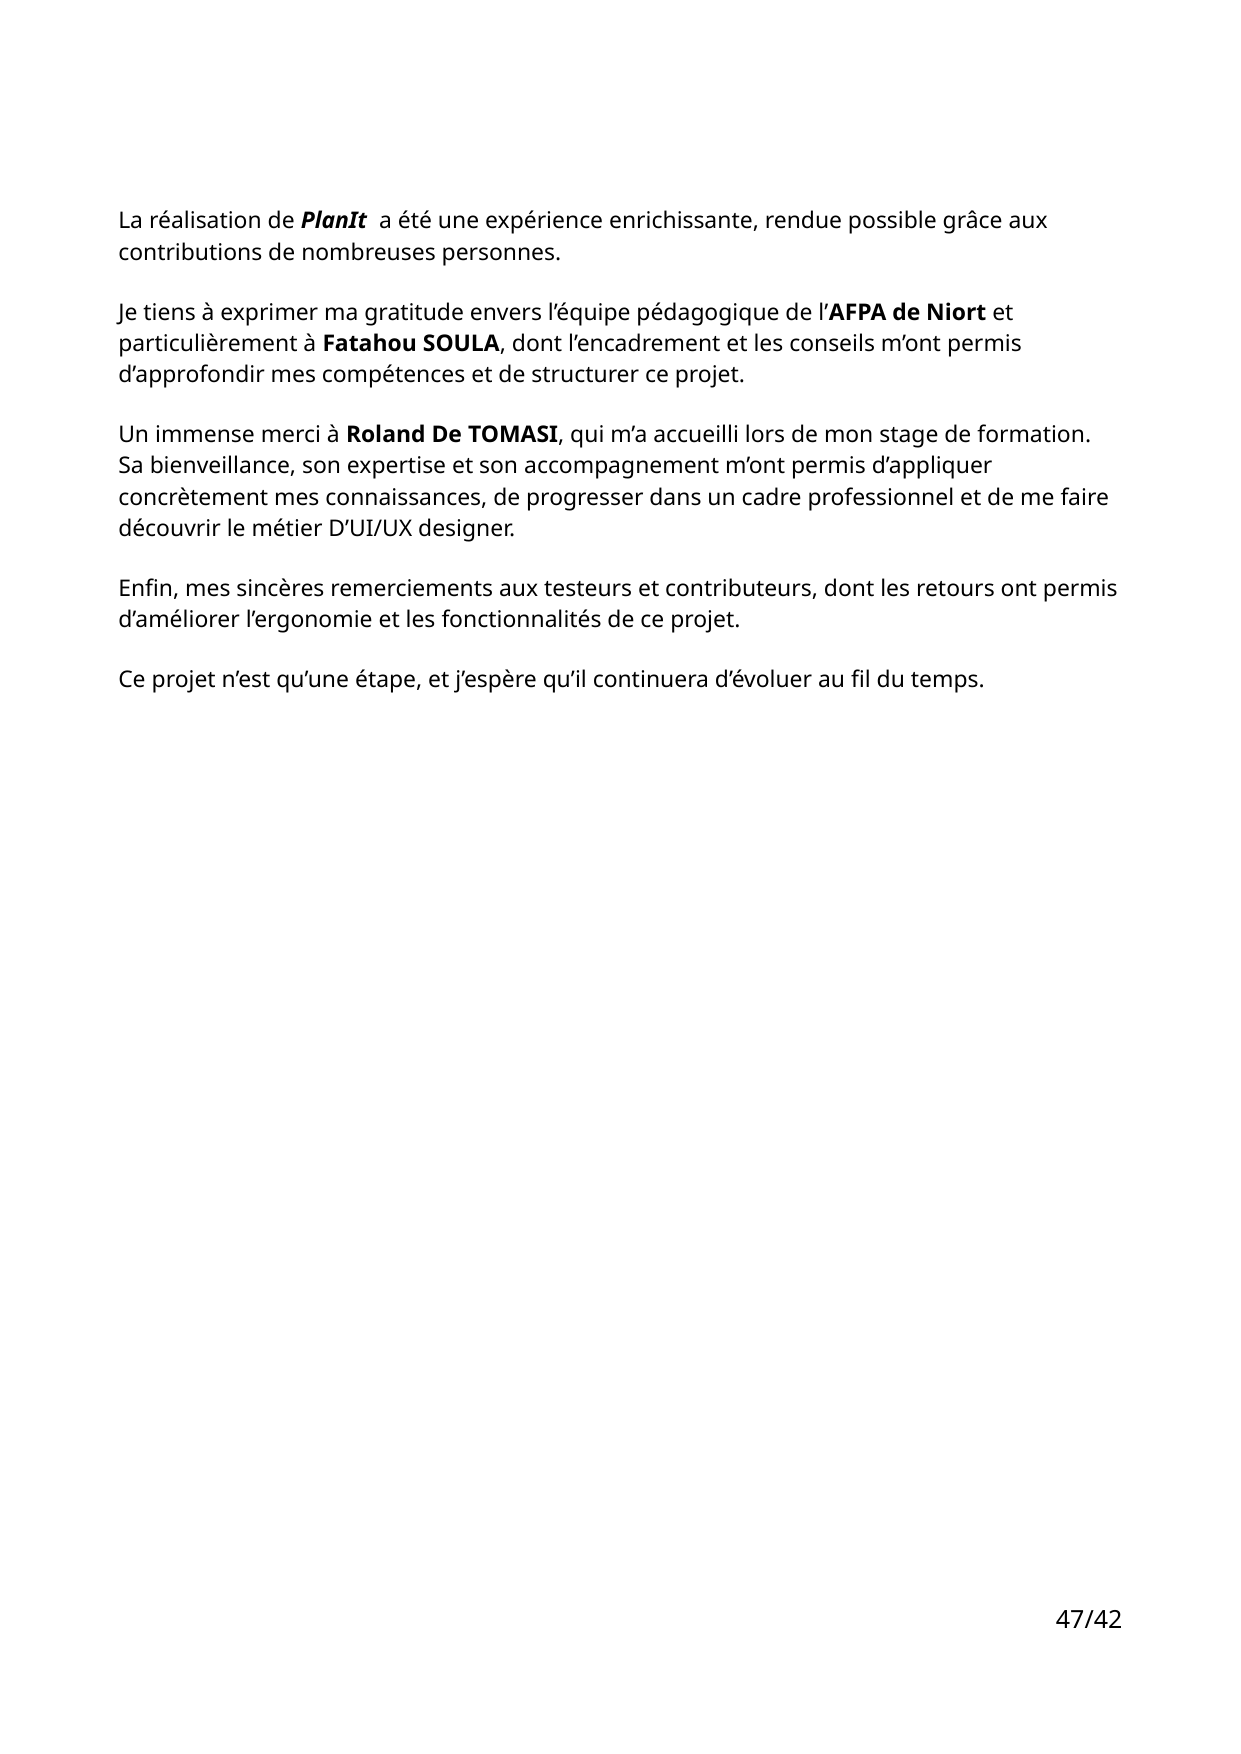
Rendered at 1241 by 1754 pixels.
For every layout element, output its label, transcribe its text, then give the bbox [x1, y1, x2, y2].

text Ce projet n’est qu’une étape, et j’espère qu’il continuera d’évoluer au fil du temps. [118, 663, 1122, 694]
text Un immense merci à Roland De TOMASI, qui m’a accueilli lors de mon stage de formation. Sa bienveillance, son expertise et son accompagnement m’ont permis d’appliquer concrètement mes connaissances, de progresser dans un cadre professionnel et de me faire découvrir le métier D’UI/UX designer. [118, 418, 1122, 543]
text Je tiens à exprimer ma gratitude envers l’équipe pédagogique de l’AFPA de Niort et particulièrement à Fatahou SOULA, dont l’encadrement et les conseils m’ont permis d’approfondir mes compétences et de structurer ce projet. [118, 296, 1122, 389]
text Enfin, mes sincères remerciements aux testeurs et contributeurs, dont les retours ont permis d’améliorer l’ergonomie et les fonctionnalités de ce projet. [118, 572, 1122, 634]
text La réalisation de PlanIt a été une expérience enrichissante, rendue possible grâce aux contributions de nombreuses personnes. [118, 204, 1122, 267]
